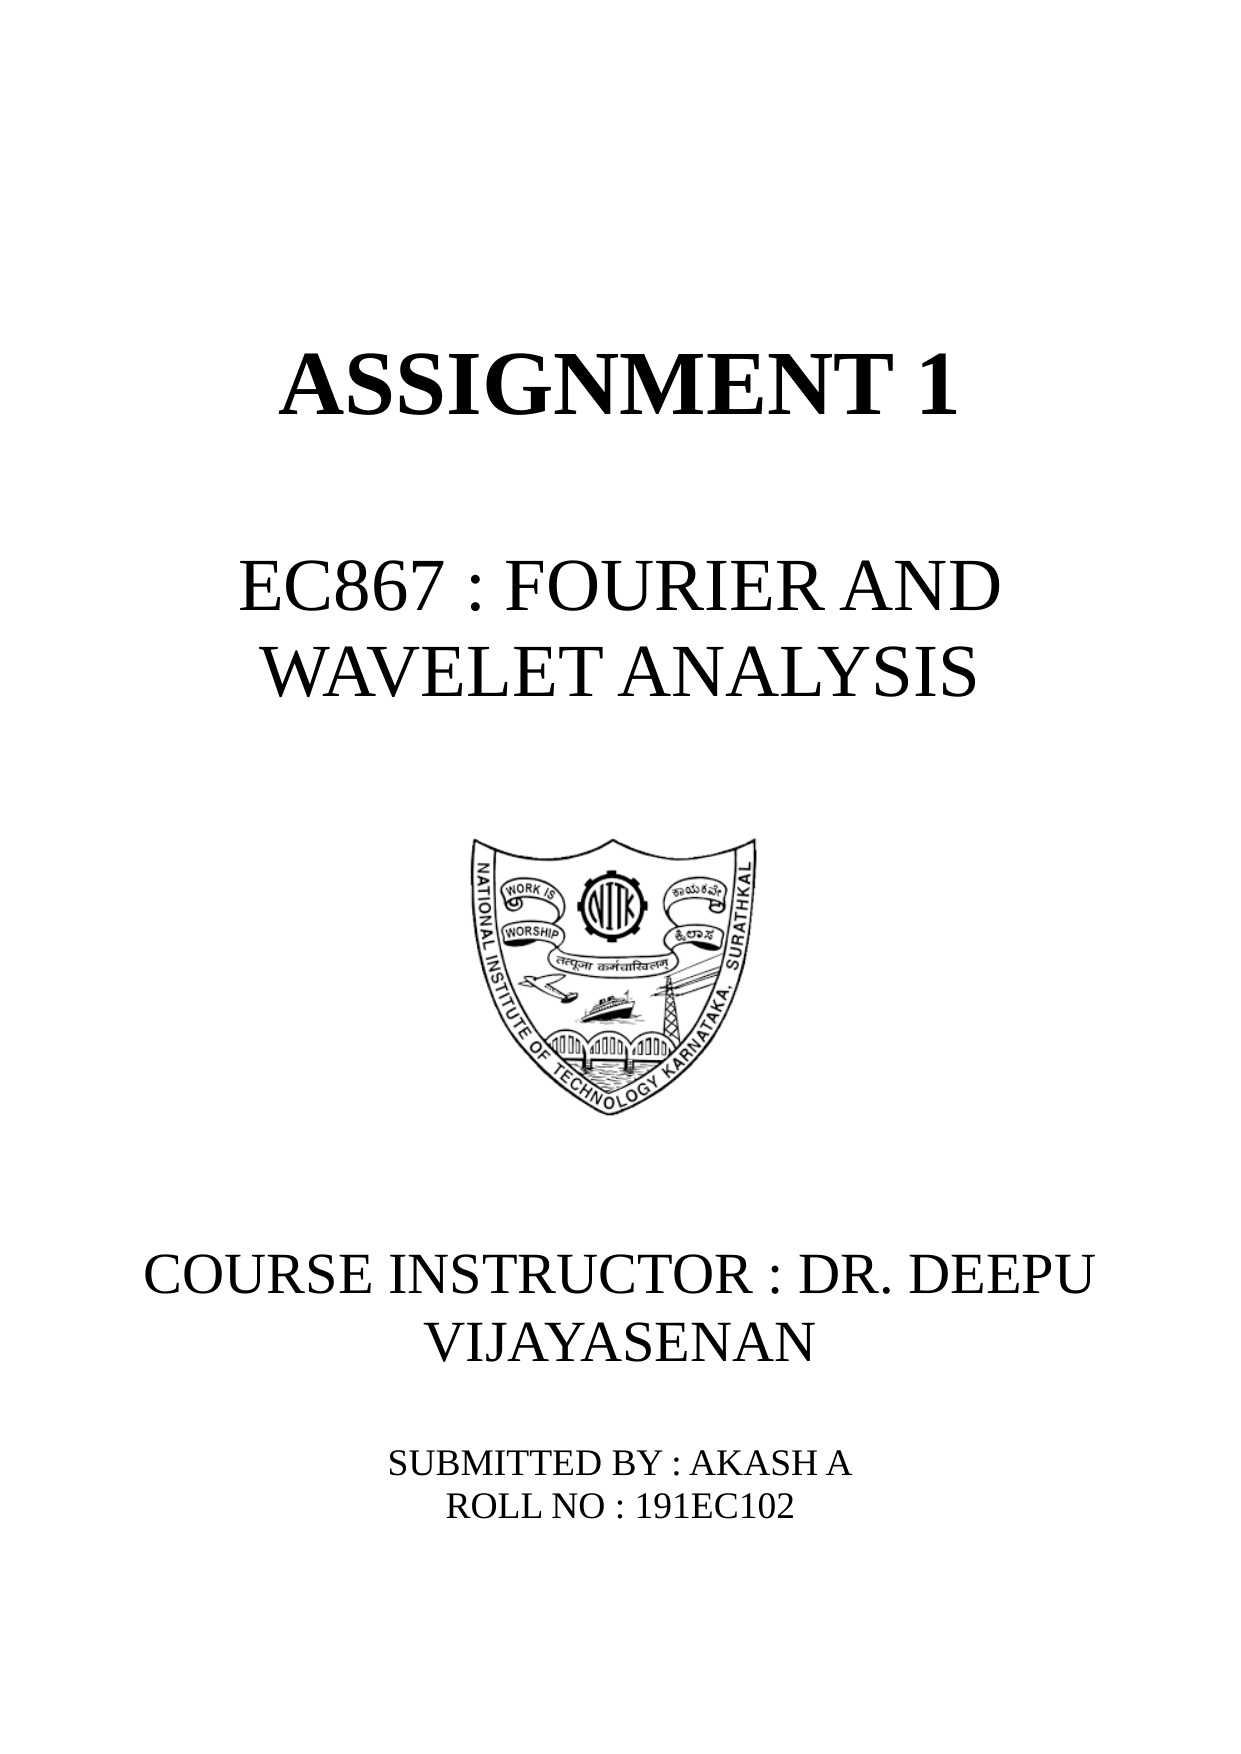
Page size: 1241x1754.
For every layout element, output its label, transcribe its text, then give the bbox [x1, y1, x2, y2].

text EC867 : FOURIER AND WAVELET ANALYSIS [118, 540, 1122, 712]
text SUBMITTED BY : AKASH A [118, 1441, 1122, 1484]
text ASSIGNMENT 1 [118, 329, 1122, 434]
text ROLL NO : 191EC102 [118, 1484, 1122, 1527]
text COURSE INSTRUCTOR : DR. DEEPU VIJAYASENAN [118, 1239, 1122, 1373]
picture [352, 798, 888, 1158]
